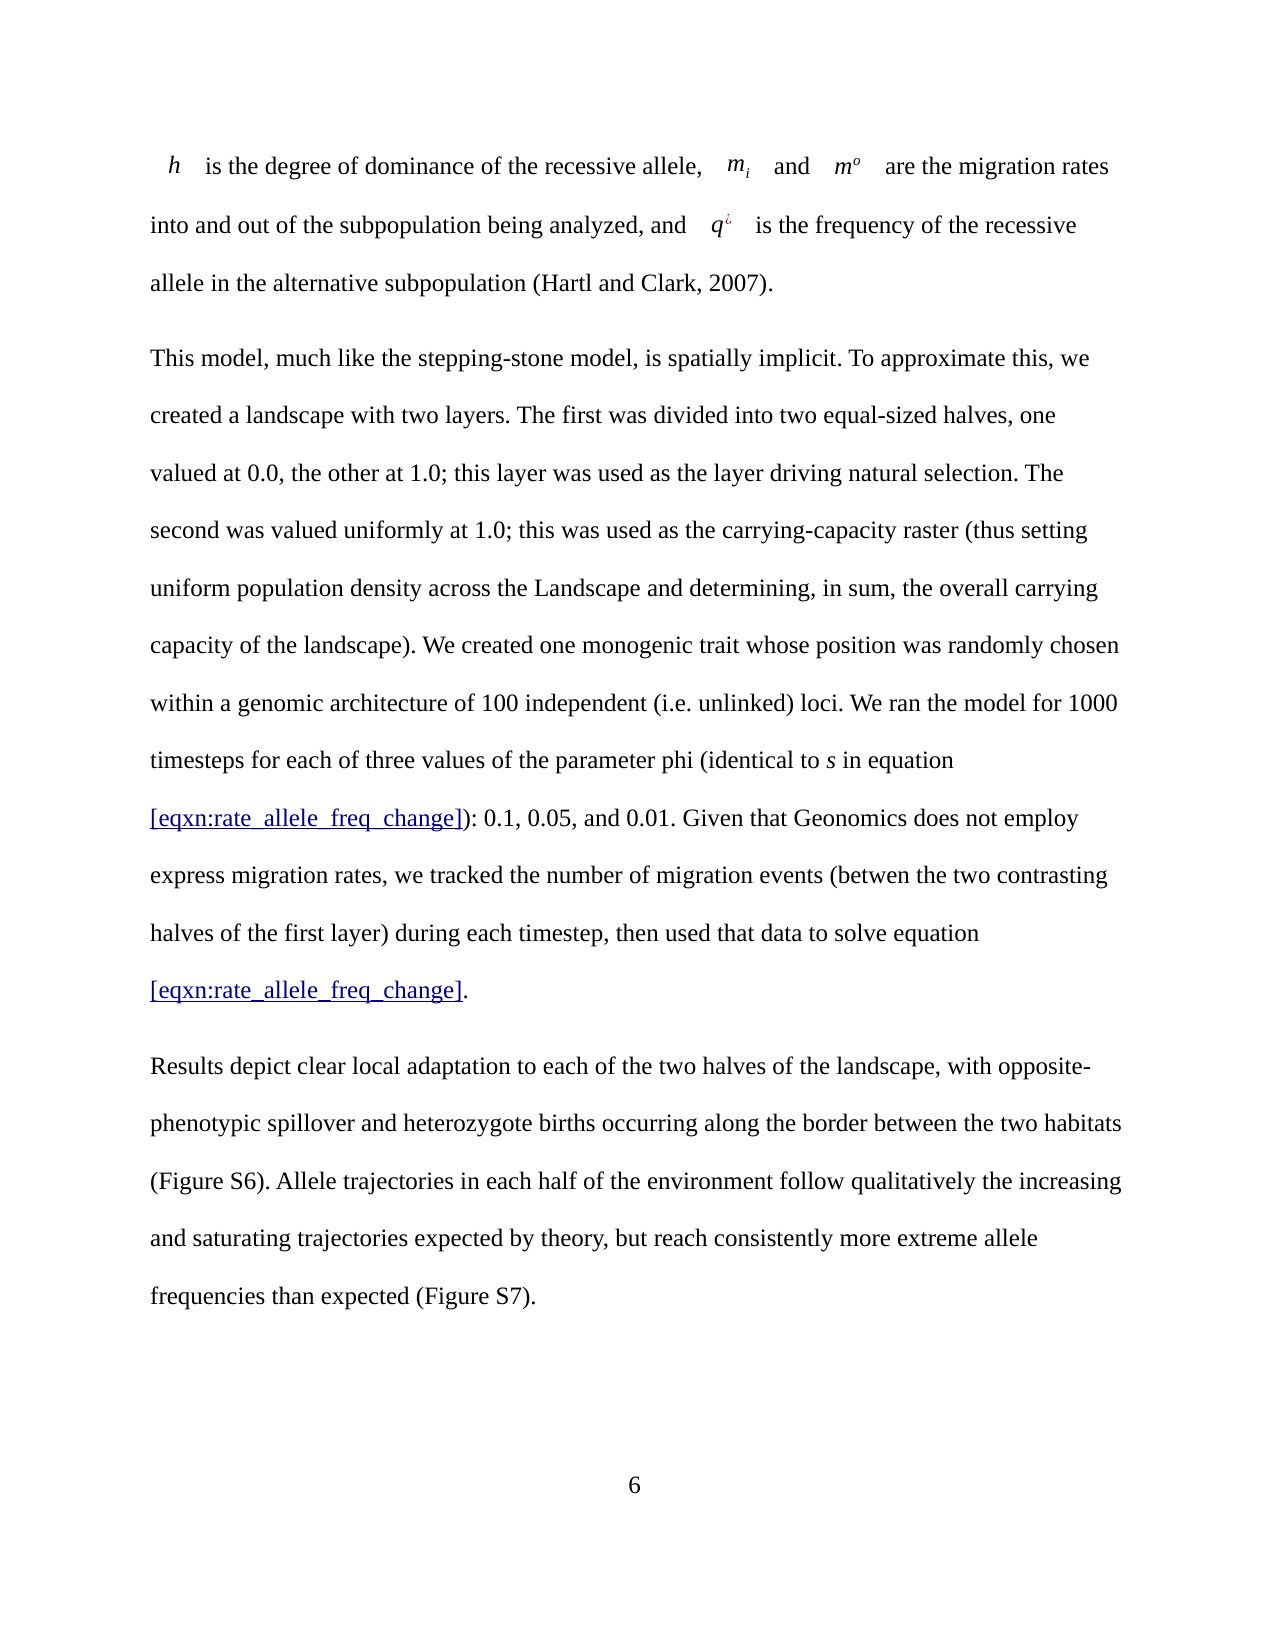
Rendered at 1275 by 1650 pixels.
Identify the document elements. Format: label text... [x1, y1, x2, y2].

text where and are the frequencies of the deleterious and beneficial alleles in the subpopulation, is the selection coefficient against the homozygous recessive phenotype, is the degree of dominance of the recessive allele, and are the migration rates into and out of the subpopulation being analyzed, and is the frequency of the recessive allele in the alternative subpopulation (Hartl and Clark, 2007). [150, 150, 1125, 296]
text Results depict clear local adaptation to each of the two halves of the landscape, with opposite-phenotypic spillover and heterozygote births occurring along the border between the two habitats (Figure S6). Allele trajectories in each half of the environment follow qualitatively the increasing and saturating trajectories expected by theory, but reach consistently more extreme allele frequencies than expected (Figure S7). [150, 1051, 1125, 1310]
text This model, much like the stepping-stone model, is spatially implicit. To approximate this, we created a landscape with two layers. The first was divided into two equal-sized halves, one valued at 0.0, the other at 1.0; this layer was used as the layer driving natural selection. The second was valued uniformly at 1.0; this was used as the carrying-capacity raster (thus setting uniform population density across the Landscape and determining, in sum, the overall carrying capacity of the landscape). We created one monogenic trait whose position was randomly chosen within a genomic architecture of 100 independent (i.e. unlinked) loci. We ran the model for 1000 timesteps for each of three values of the parameter phi (identical to s in equation [eqxn:rate_allele_freq_change]): 0.1, 0.05, and 0.01. Given that Geonomics does not employ express migration rates, we tracked the number of migration events (betwen the two contrasting halves of the first layer) during each timestep, then used that data to solve equation [eqxn:rate_allele_freq_change]. [150, 343, 1125, 1004]
